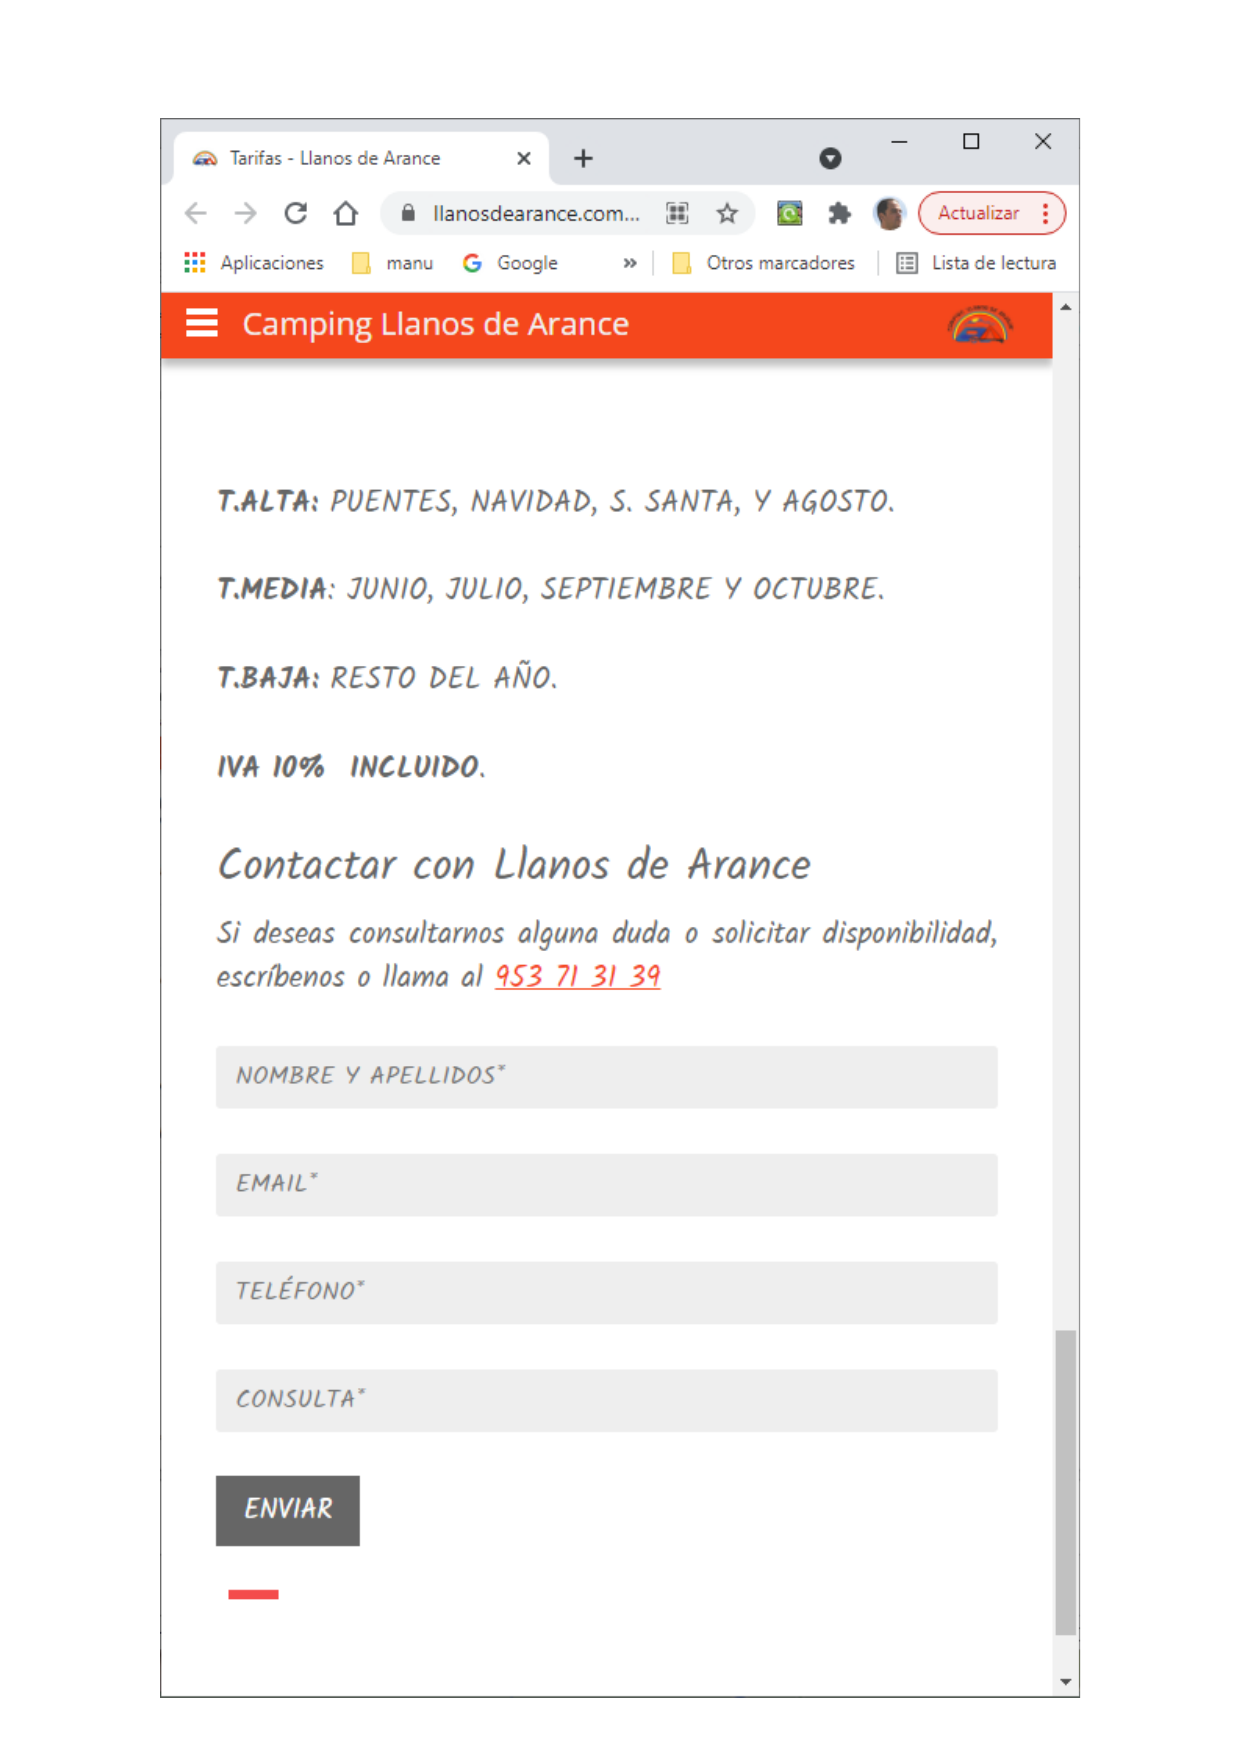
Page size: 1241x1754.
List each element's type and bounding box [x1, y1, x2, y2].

picture [160, 118, 1081, 1698]
